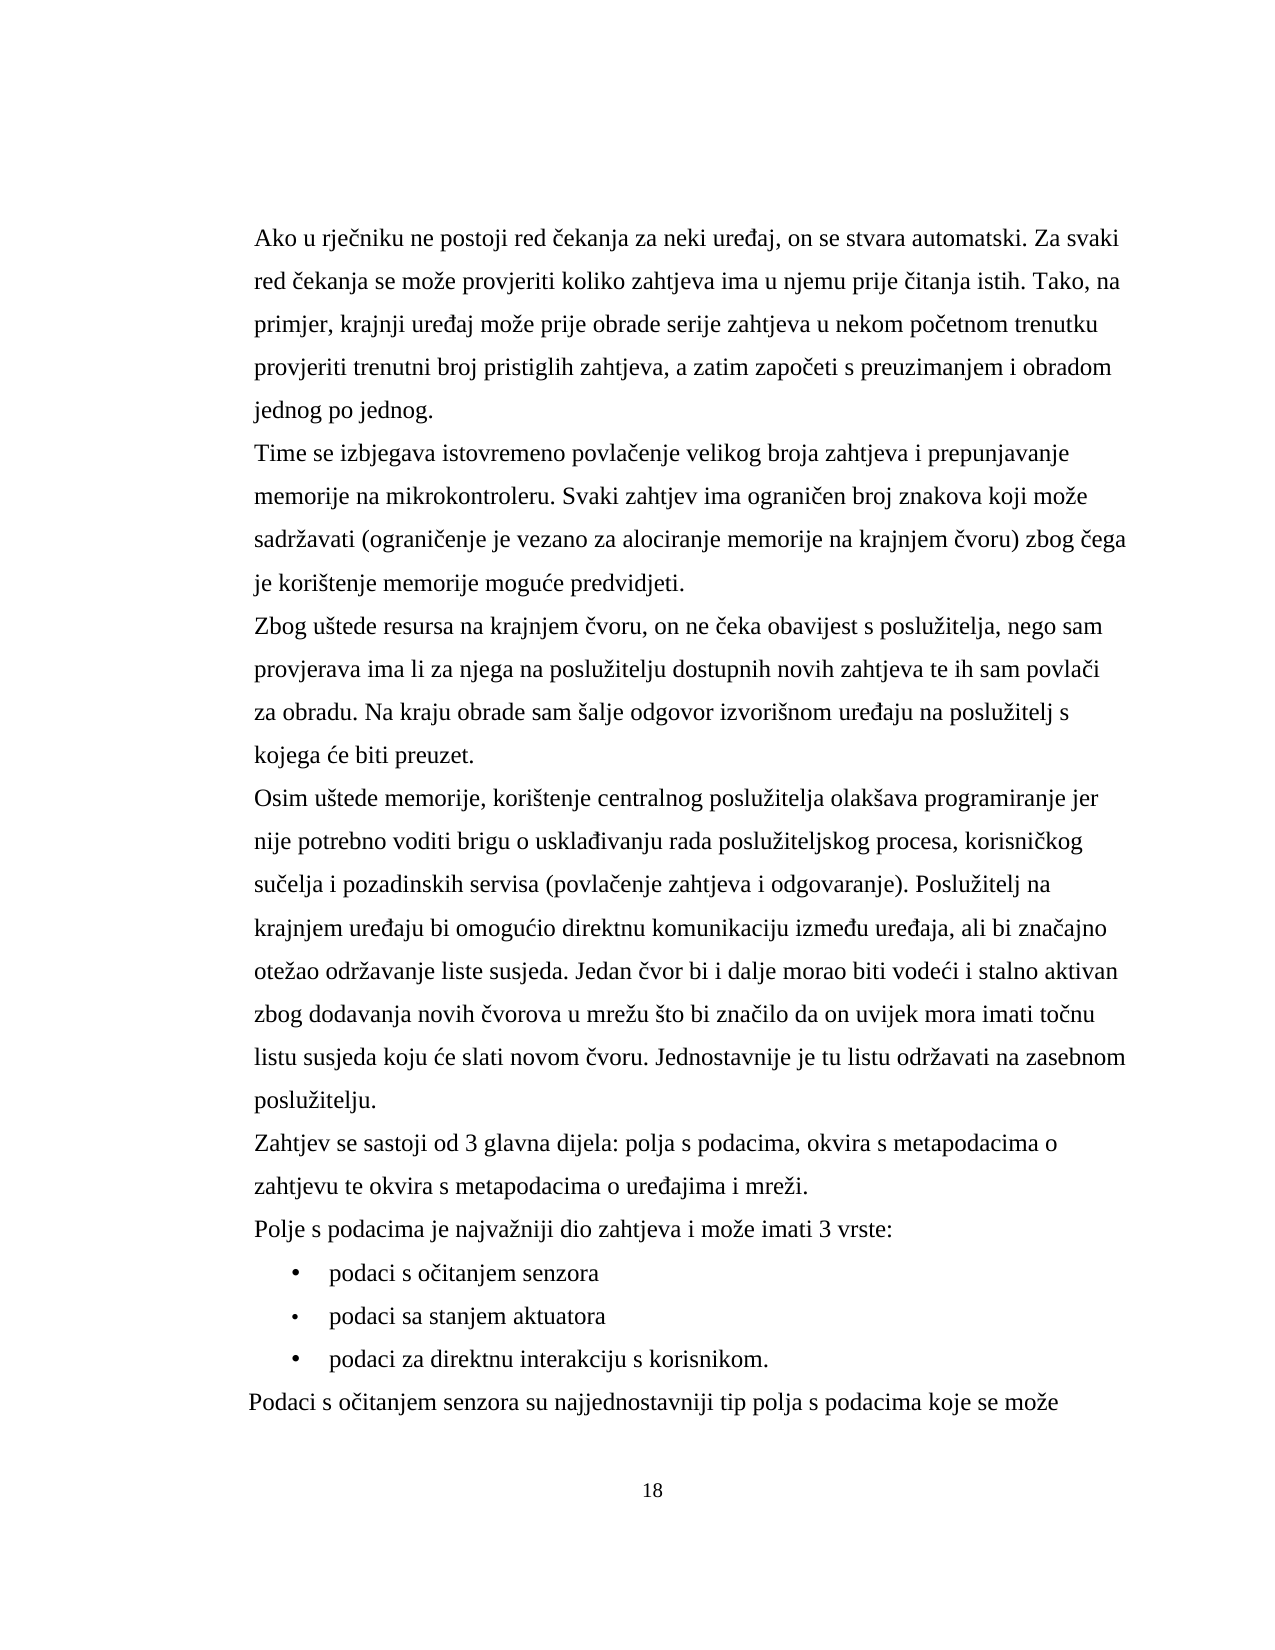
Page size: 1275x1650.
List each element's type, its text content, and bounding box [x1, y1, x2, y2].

text Time se izbjegava istovremeno povlačenje velikog broja zahtjeva i prepunjavanje memorije na mikrokontroleru. Svaki zahtjev ima ograničen broj znakova koji može sadržavati (ograničenje je vezano za alociranje memorije na krajnjem čvoru) zbog čega je korištenje memorije moguće predvidjeti. [254, 438, 1127, 596]
text Zahtjev se sastoji od 3 glavna dijela: polja s podacima, okvira s metapodacima o zahtjevu te okvira s metapodacima o uređajima i mreži. [254, 1128, 1127, 1200]
text Podaci s očitanjem senzora su najjednostavniji tip polja s podacima koje se može [248, 1387, 1127, 1416]
list podaci s očitanjem senzora [291, 1258, 1127, 1286]
text Osim uštede memorije, korištenje centralnog poslužitelja olakšava programiranje jer nije potrebno voditi brigu o usklađivanju rada poslužiteljskog procesa, korisničkog sučelja i pozadinskih servisa (povlačenje zahtjeva i odgovaranje). Poslužitelj na krajnjem uređaju bi omogućio direktnu komunikaciju između uređaja, ali bi značajno otežao održavanje liste susjeda. Jedan čvor bi i dalje morao biti vodeći i stalno aktivan zbog dodavanja novih čvorova u mrežu što bi značilo da on uvijek mora imati točnu listu susjeda koju će slati novom čvoru. Jednostavnije je tu listu održavati na zasebnom poslužitelju. [254, 783, 1127, 1114]
text Polje s podacima je najvažniji dio zahtjeva i može imati 3 vrste: [254, 1214, 1127, 1243]
list podaci za direktnu interakciju s korisnikom. [291, 1344, 1127, 1373]
text Ako u rječniku ne postoji red čekanja za neki uređaj, on se stvara automatski. Za svaki red čekanja se može provjeriti koliko zahtjeva ima u njemu prije čitanja istih. Tako, na primjer, krajnji uređaj može prije obrade serije zahtjeva u nekom početnom trenutku provjeriti trenutni broj pristiglih zahtjeva, a zatim započeti s preuzimanjem i obradom jednog po jednog. [254, 223, 1127, 424]
text Zbog uštede resursa na krajnjem čvoru, on ne čeka obavijest s poslužitelja, nego sam provjerava ima li za njega na poslužitelju dostupnih novih zahtjeva te ih sam povlači za obradu. Na kraju obrade sam šalje odgovor izvorišnom uređaju na poslužitelj s kojega će biti preuzet. [254, 611, 1127, 769]
list podaci sa stanjem aktuatora [291, 1301, 1127, 1329]
